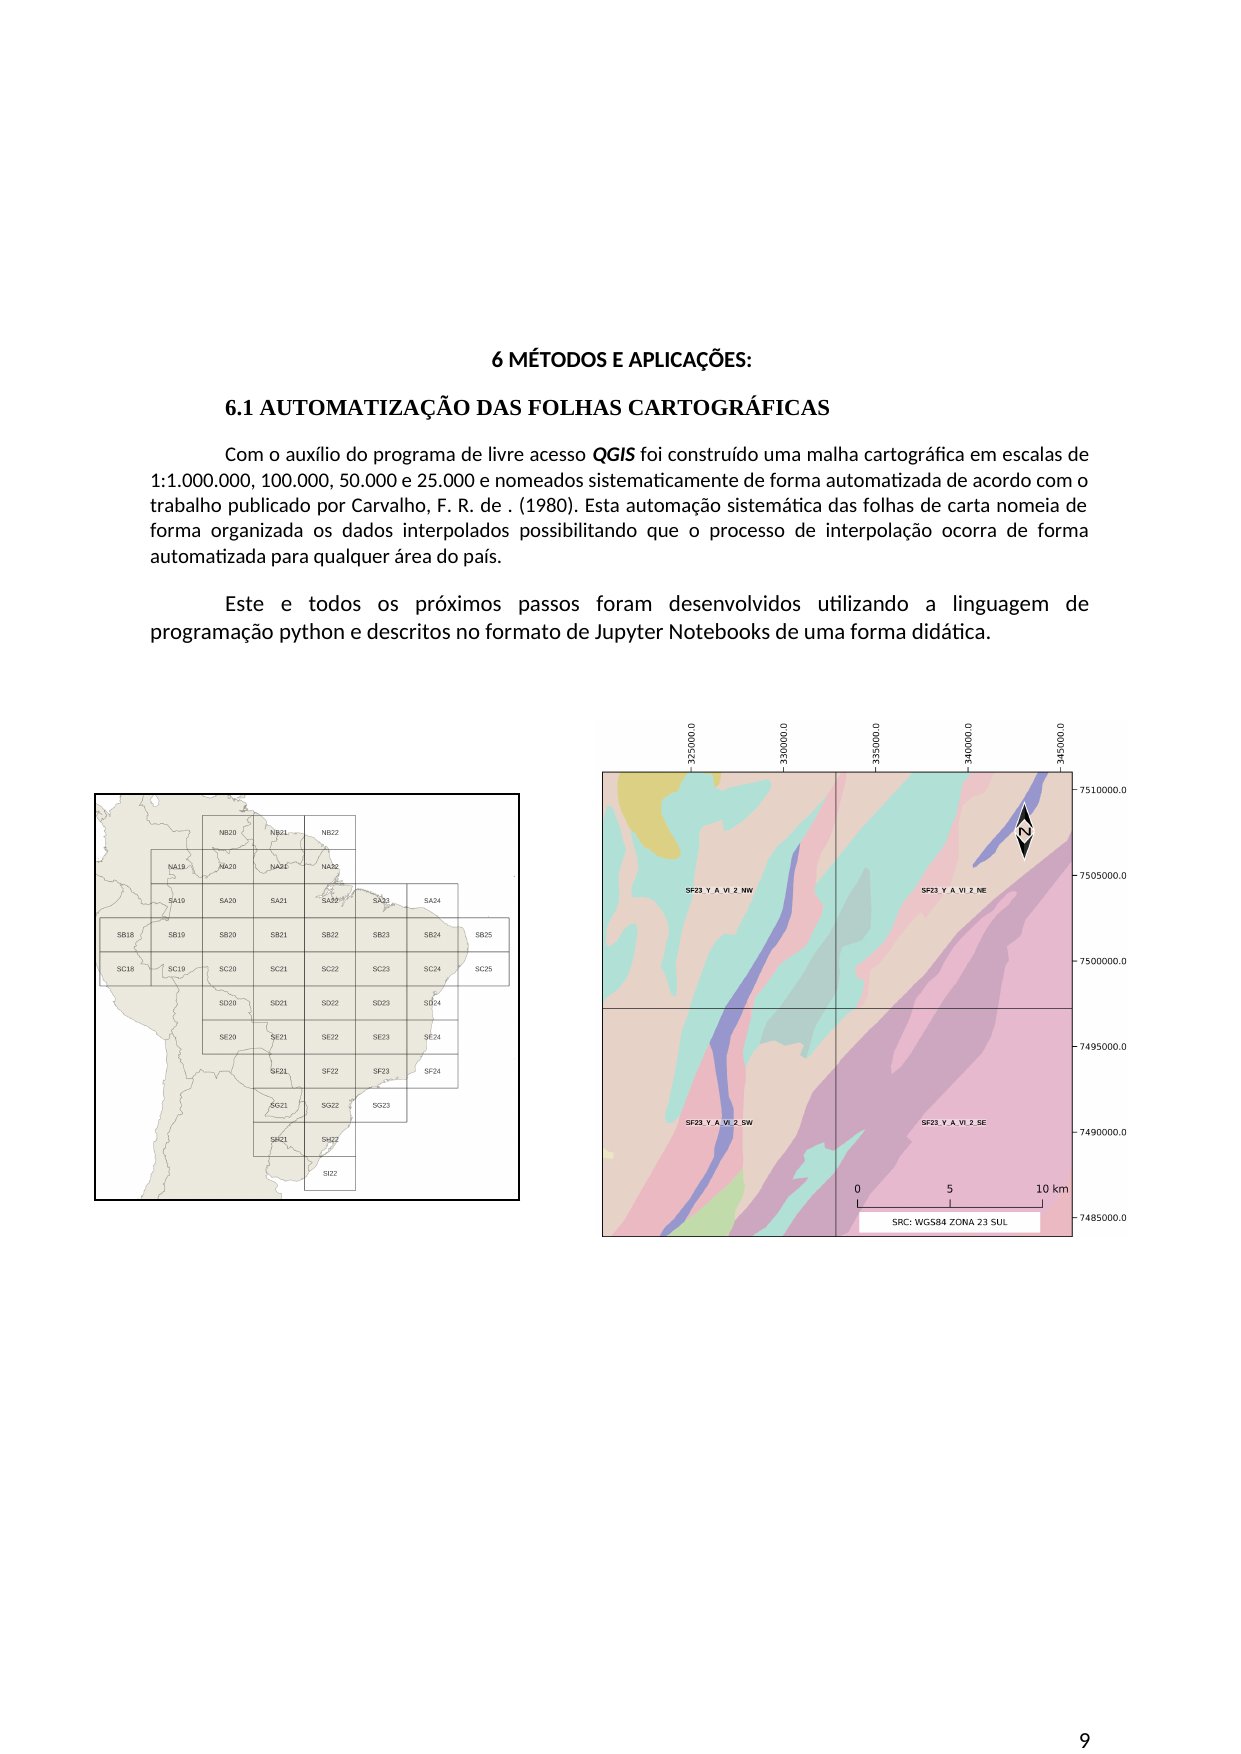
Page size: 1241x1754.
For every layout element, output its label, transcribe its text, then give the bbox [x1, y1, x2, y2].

subtitle 6.1 AUTOMATIZAÇÃO DAS FOLHAS CARTOGRÁFICAS [150, 394, 1090, 421]
subtitle 6 MÉTODOS E APLICAÇÕES: [153, 345, 1090, 373]
text Este e todos os próximos passos foram desenvolvidos utilizando a linguagem de programação python e descritos no formato de Jupyter Notebooks de uma forma didática. [150, 589, 1090, 645]
picture [96, 795, 518, 1199]
text Com o auxílio do programa de livre acesso QGIS foi construído uma malha cartográfica em escalas de 1:1.000.000, 100.000, 50.000 e 25.000 e nomeados sistematicamente de forma automatizada de acordo com o trabalho publicado por Carvalho, F. R. de . (1980). Esta automação sistemática das folhas de carta nomeia de forma organizada os dados interpolados possibilitando que o processo de interpolação ocorra de forma automatizada para qualquer área do país. [150, 441, 1090, 568]
